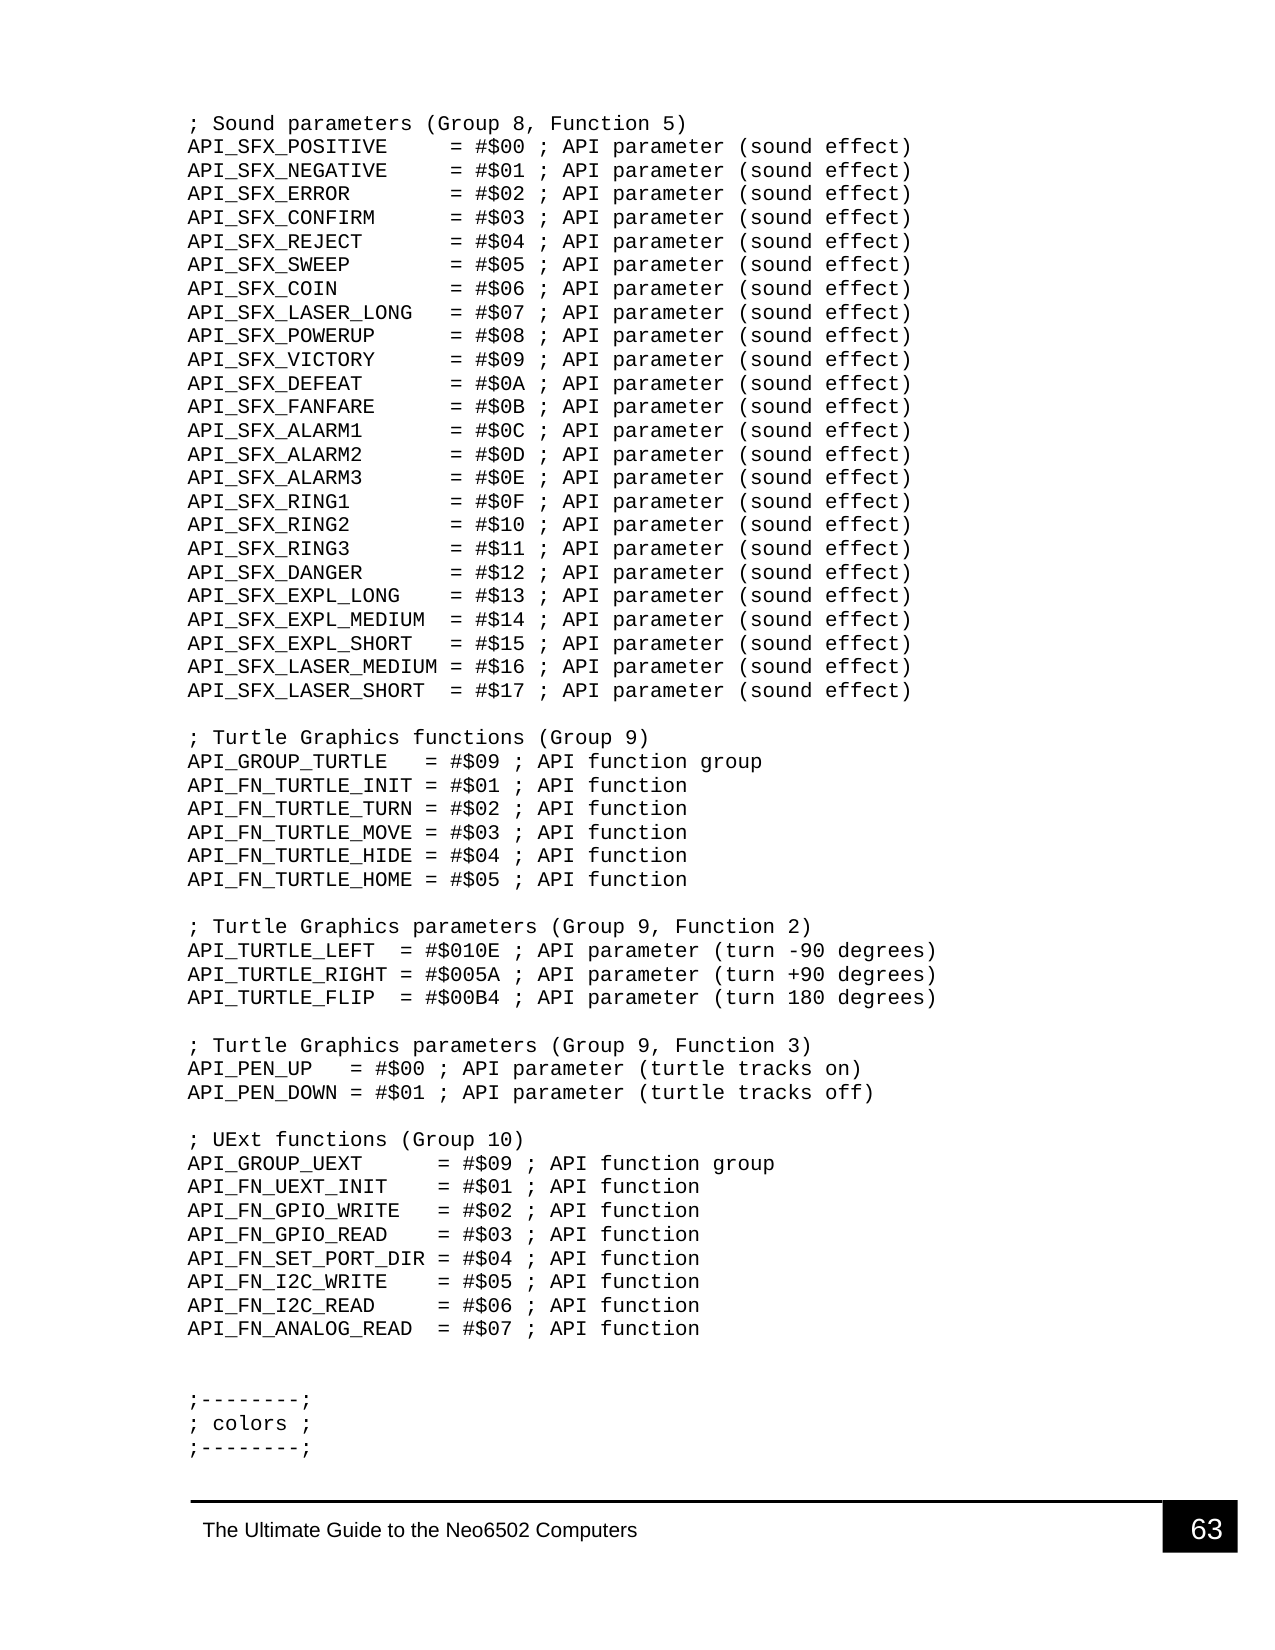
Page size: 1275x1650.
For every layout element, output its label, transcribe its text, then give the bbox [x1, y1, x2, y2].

text API_SFX_EXPL_LONG = #$13 ; API parameter (sound effect) [187, 585, 1162, 609]
text API_SFX_POSITIVE = #$00 ; API parameter (sound effect) [187, 136, 1162, 160]
text API_SFX_VICTORY = #$09 ; API parameter (sound effect) [187, 349, 1162, 373]
text API_PEN_UP = #$00 ; API parameter (turtle tracks on) [187, 1058, 1162, 1082]
text API_SFX_DEFEAT = #$0A ; API parameter (sound effect) [187, 373, 1162, 396]
text API_SFX_ERROR = #$02 ; API parameter (sound effect) [187, 183, 1162, 207]
text API_SFX_FANFARE = #$0B ; API parameter (sound effect) [187, 396, 1162, 420]
text ; UExt functions (Group 10) [187, 1129, 1162, 1153]
text API_SFX_ALARM3 = #$0E ; API parameter (sound effect) [187, 467, 1162, 491]
text API_FN_I2C_READ = #$06 ; API function [187, 1295, 1162, 1318]
text API_FN_TURTLE_TURN = #$02 ; API function [187, 798, 1162, 822]
text API_SFX_SWEEP = #$05 ; API parameter (sound effect) [187, 254, 1162, 278]
text API_FN_GPIO_WRITE = #$02 ; API function [187, 1200, 1162, 1224]
text API_FN_SET_PORT_DIR = #$04 ; API function [187, 1247, 1162, 1271]
text API_FN_TURTLE_HIDE = #$04 ; API function [187, 846, 1162, 869]
text API_FN_ANALOG_READ = #$07 ; API function [187, 1318, 1162, 1342]
text API_SFX_RING3 = #$11 ; API parameter (sound effect) [187, 538, 1162, 562]
text API_FN_UEXT_INIT = #$01 ; API function [187, 1177, 1162, 1200]
text API_SFX_ALARM1 = #$0C ; API parameter (sound effect) [187, 420, 1162, 443]
text API_SFX_ALARM2 = #$0D ; API parameter (sound effect) [187, 443, 1162, 467]
text ; Turtle Graphics parameters (Group 9, Function 3) [187, 1035, 1162, 1058]
text API_SFX_CONFIRM = #$03 ; API parameter (sound effect) [187, 207, 1162, 231]
text API_SFX_POWERUP = #$08 ; API parameter (sound effect) [187, 325, 1162, 349]
text API_SFX_RING2 = #$10 ; API parameter (sound effect) [187, 514, 1162, 538]
text API_SFX_EXPL_SHORT = #$15 ; API parameter (sound effect) [187, 633, 1162, 656]
text ; Turtle Graphics functions (Group 9) [187, 727, 1162, 751]
text ;--------; [187, 1389, 1162, 1413]
text ; Sound parameters (Group 8, Function 5) [187, 112, 1162, 136]
text API_TURTLE_LEFT = #$010E ; API parameter (turn -90 degrees) [187, 940, 1162, 964]
text API_FN_I2C_WRITE = #$05 ; API function [187, 1271, 1162, 1295]
text API_FN_TURTLE_INIT = #$01 ; API function [187, 774, 1162, 798]
text API_GROUP_TURTLE = #$09 ; API function group [187, 751, 1162, 774]
text ; colors ; [187, 1413, 1162, 1437]
text API_FN_TURTLE_MOVE = #$03 ; API function [187, 822, 1162, 846]
text ; Turtle Graphics parameters (Group 9, Function 2) [187, 916, 1162, 940]
text API_SFX_EXPL_MEDIUM = #$14 ; API parameter (sound effect) [187, 609, 1162, 633]
text API_SFX_DANGER = #$12 ; API parameter (sound effect) [187, 562, 1162, 585]
text API_SFX_NEGATIVE = #$01 ; API parameter (sound effect) [187, 160, 1162, 183]
text API_TURTLE_RIGHT = #$005A ; API parameter (turn +90 degrees) [187, 964, 1162, 987]
text API_SFX_LASER_MEDIUM = #$16 ; API parameter (sound effect) [187, 656, 1162, 680]
text API_GROUP_UEXT = #$09 ; API function group [187, 1153, 1162, 1177]
text ;--------; [187, 1437, 1162, 1460]
text API_TURTLE_FLIP = #$00B4 ; API parameter (turn 180 degrees) [187, 987, 1162, 1011]
text API_FN_GPIO_READ = #$03 ; API function [187, 1224, 1162, 1247]
text API_PEN_DOWN = #$01 ; API parameter (turtle tracks off) [187, 1082, 1162, 1106]
text API_SFX_COIN = #$06 ; API parameter (sound effect) [187, 278, 1162, 302]
text API_FN_TURTLE_HOME = #$05 ; API function [187, 869, 1162, 893]
text API_SFX_LASER_SHORT = #$17 ; API parameter (sound effect) [187, 680, 1162, 704]
text API_SFX_REJECT = #$04 ; API parameter (sound effect) [187, 231, 1162, 254]
text API_SFX_RING1 = #$0F ; API parameter (sound effect) [187, 491, 1162, 514]
text API_SFX_LASER_LONG = #$07 ; API parameter (sound effect) [187, 302, 1162, 325]
